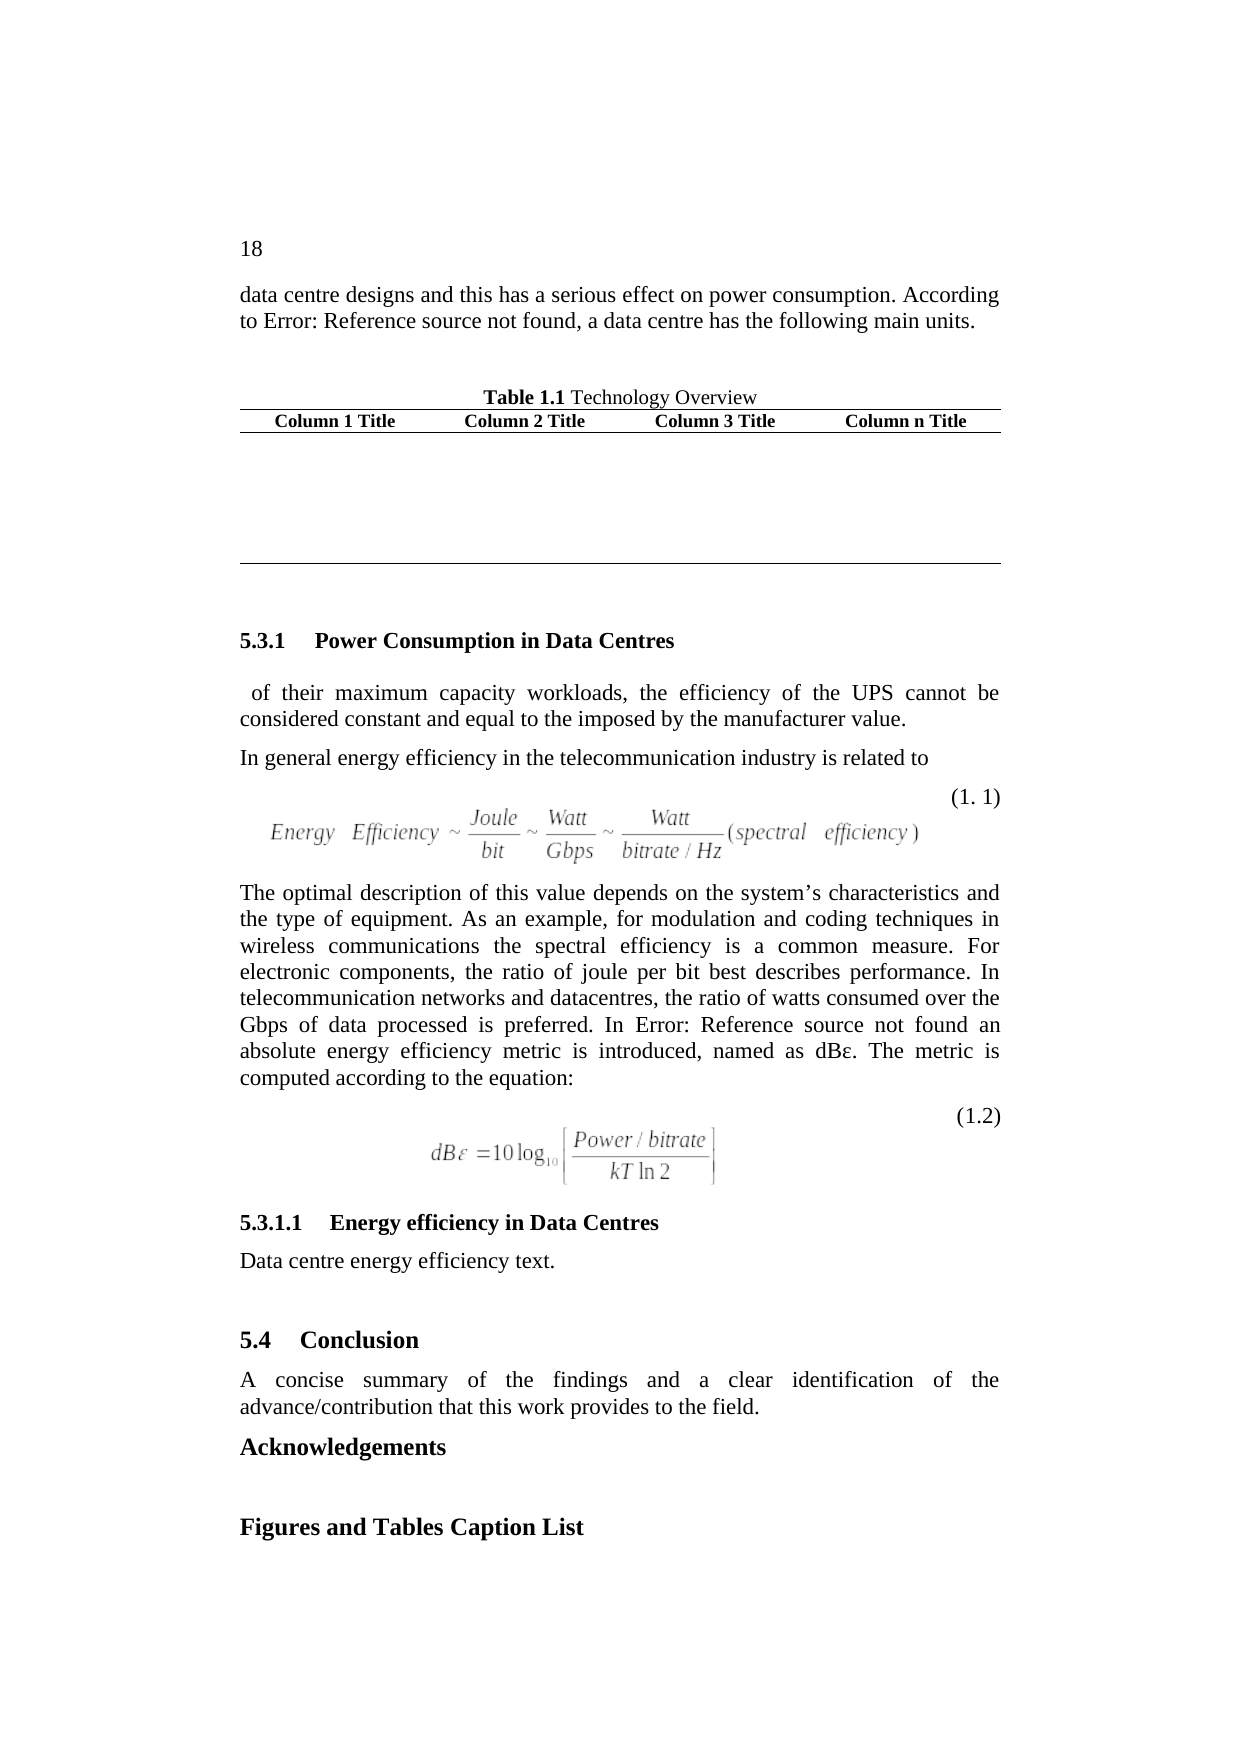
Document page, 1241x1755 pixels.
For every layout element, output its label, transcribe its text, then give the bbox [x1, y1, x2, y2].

table_cell [811, 498, 1001, 519]
table_cell [619, 476, 811, 498]
text (1. 1) [239, 783, 1001, 867]
table_cell [430, 498, 619, 519]
table_cell [811, 519, 1001, 541]
table_cell [619, 498, 811, 519]
table_cell [811, 541, 1001, 562]
table_cell [619, 455, 811, 476]
table_cell [240, 455, 430, 476]
table_header Column 1 Title [240, 410, 430, 432]
text The overall design of a data centre can be classified in 4 categories Tier I-IV each one presenting advantages and disadvantages related to power consumption and availability [3]-[6]. In most cases availability and safety issues yield to redundant N+1, N+2 or 2N data centre designs and this has a serious effect on power consumption. According to [7], a data centre has the following main units. [239, 281, 1001, 334]
table_cell [240, 433, 430, 454]
table_cell [240, 541, 430, 562]
table_cell [240, 519, 430, 541]
table_cell [240, 476, 430, 498]
table_cell [811, 433, 1001, 454]
table_cell [811, 476, 1001, 498]
table_header Column 3 Title [619, 410, 811, 432]
text of their maximum capacity workloads, the efficiency of the UPS cannot be considered constant and equal to the imposed by the manufacturer value. [239, 679, 1001, 731]
table_header Column n Title [811, 410, 1001, 432]
text The optimal description of this value depends on the system’s characteristics and the type of equipment. As an example, for modulation and coding techniques in wireless communications the spectral efficiency is a common measure. For electronic components, the ratio of joule per bit best describes performance. In telecommunication networks and datacentres, the ratio of watts consumed over the Gbps of data processed is preferred. In [8] an absolute energy efficiency metric is introduced, named as dBε. The metric is computed according to the equation: [239, 879, 1001, 1090]
table_cell [430, 519, 619, 541]
text Data centre energy efficiency text. [239, 1247, 1001, 1274]
table_cell [430, 541, 619, 562]
text In general energy efficiency in the telecommunication industry is related to [239, 744, 1001, 770]
table_cell [430, 476, 619, 498]
text Table 1.1 Technology Overview [239, 385, 1001, 409]
table_header Column 2 Title [430, 410, 619, 432]
text Figures and Tables Caption List [239, 1512, 1001, 1541]
table_cell [619, 541, 811, 562]
table_cell [811, 455, 1001, 476]
text A concise summary of the findings and a clear identification of the advance/contribution that this work provides to the field. [239, 1366, 1001, 1419]
subtitle Power Consumption in Data Centres [239, 627, 1001, 654]
table_cell [619, 519, 811, 541]
text Acknowledgements [239, 1432, 1001, 1460]
table_cell [619, 433, 811, 454]
table_cell [430, 455, 619, 476]
subtitle Conclusion [239, 1325, 1001, 1354]
subtitle Energy efficiency in Data Centres [239, 1209, 1001, 1235]
text (1.2) [239, 1102, 1001, 1188]
table_cell [240, 498, 430, 519]
table_cell [430, 433, 619, 454]
